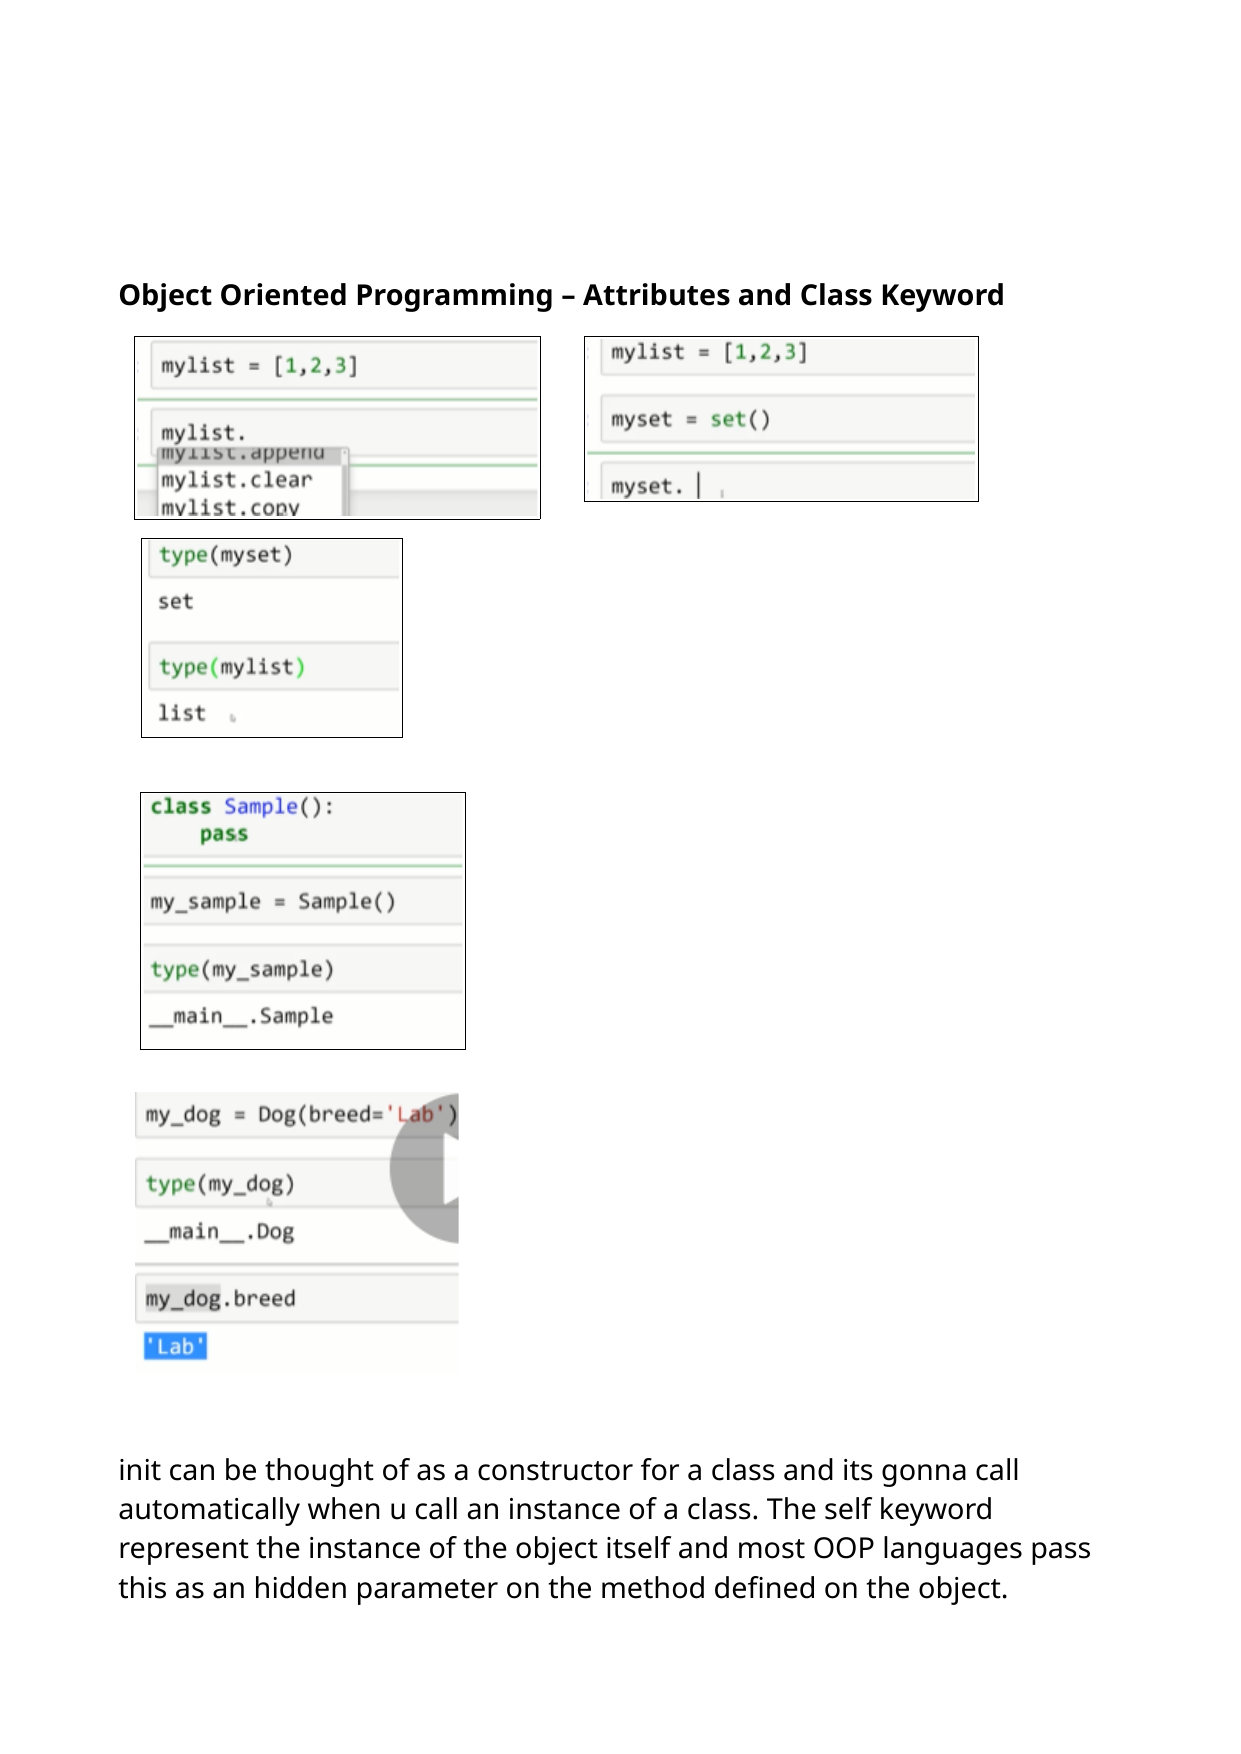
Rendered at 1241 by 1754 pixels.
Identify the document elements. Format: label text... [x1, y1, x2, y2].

picture [144, 540, 400, 735]
picture [137, 339, 538, 516]
picture [143, 794, 463, 1047]
picture [135, 1092, 459, 1374]
text init can be thought of as a constructor for a class and its gonna call automatically when u call an instance of a class. The self keyword represent the instance of the object itself and most OOP languages pass this as an hidden parameter on the method defined on the object. [118, 1450, 1122, 1606]
text Object Oriented Programming – Attributes and Class Keyword [118, 275, 1122, 314]
picture [587, 339, 975, 499]
